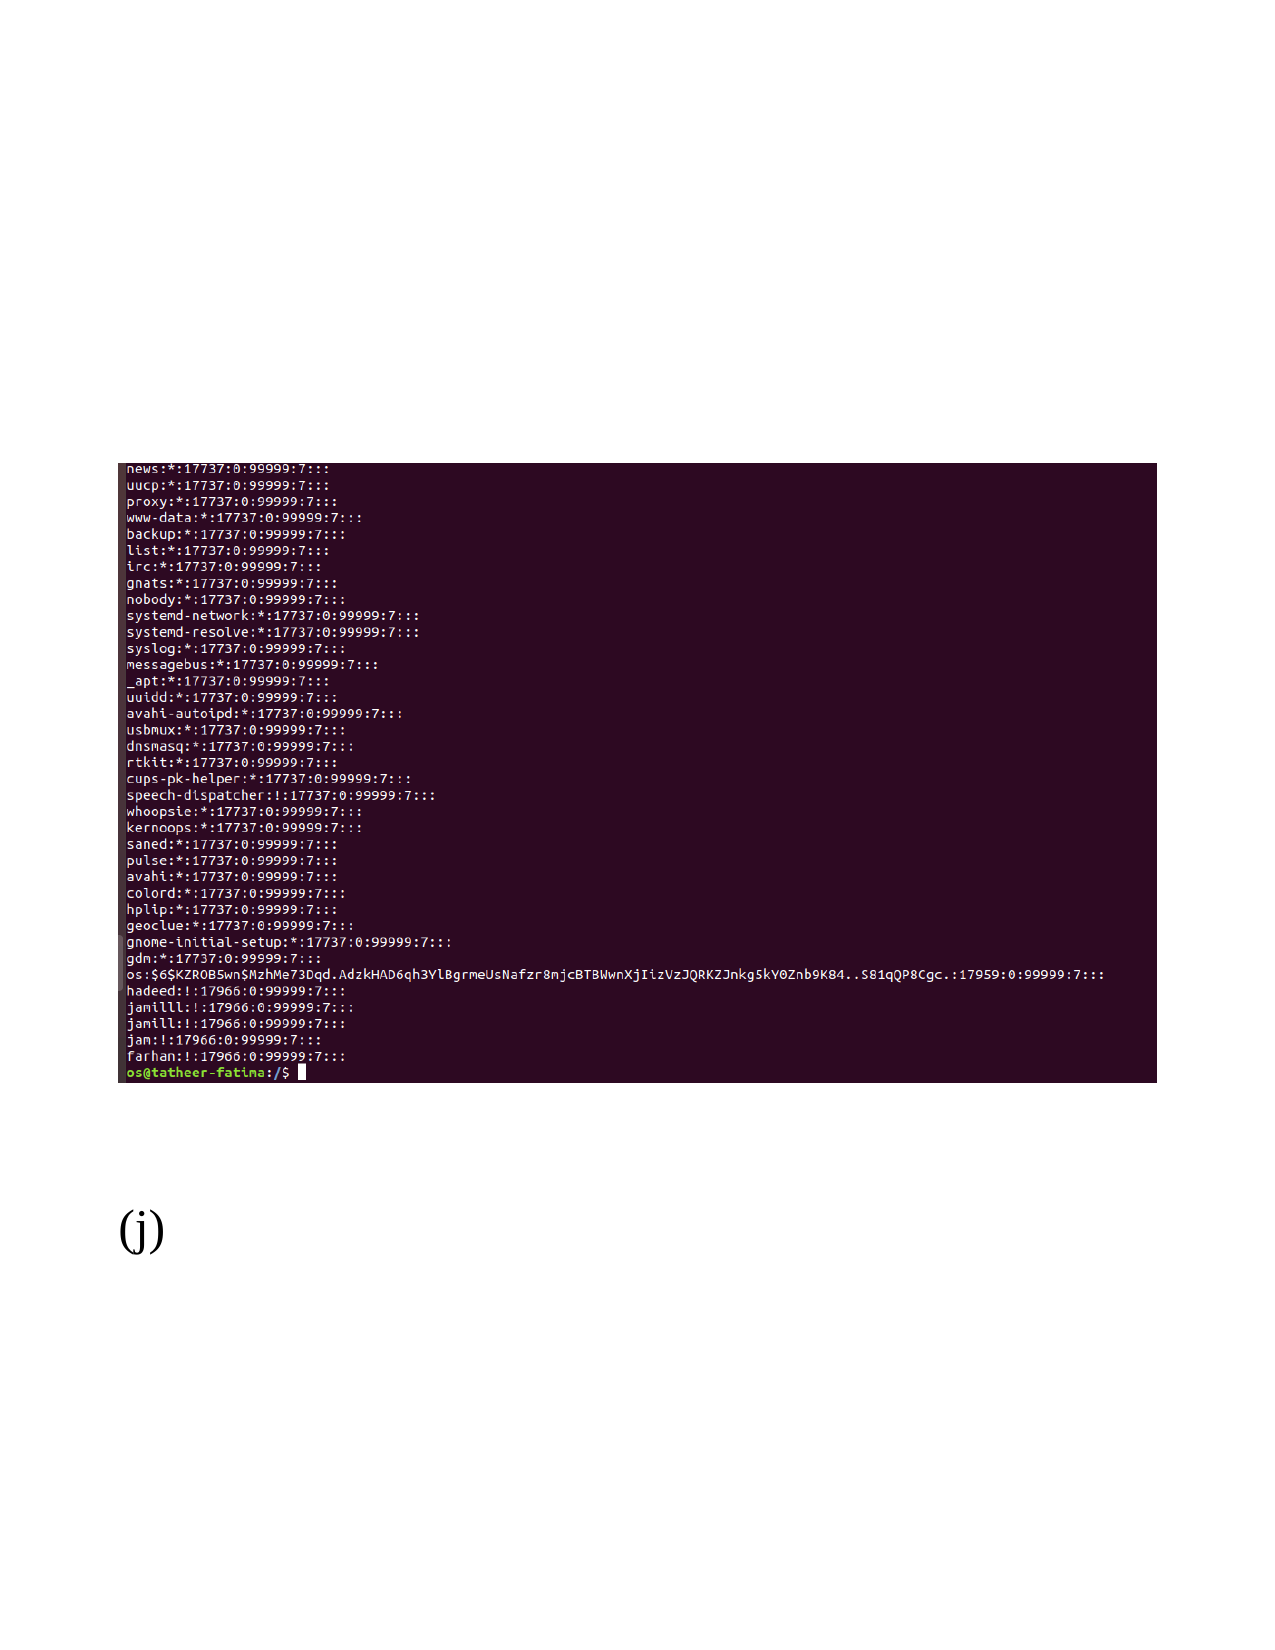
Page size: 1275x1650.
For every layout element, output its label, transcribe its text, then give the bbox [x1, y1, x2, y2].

picture [118, 463, 1157, 1083]
text (j) [118, 1198, 1157, 1256]
